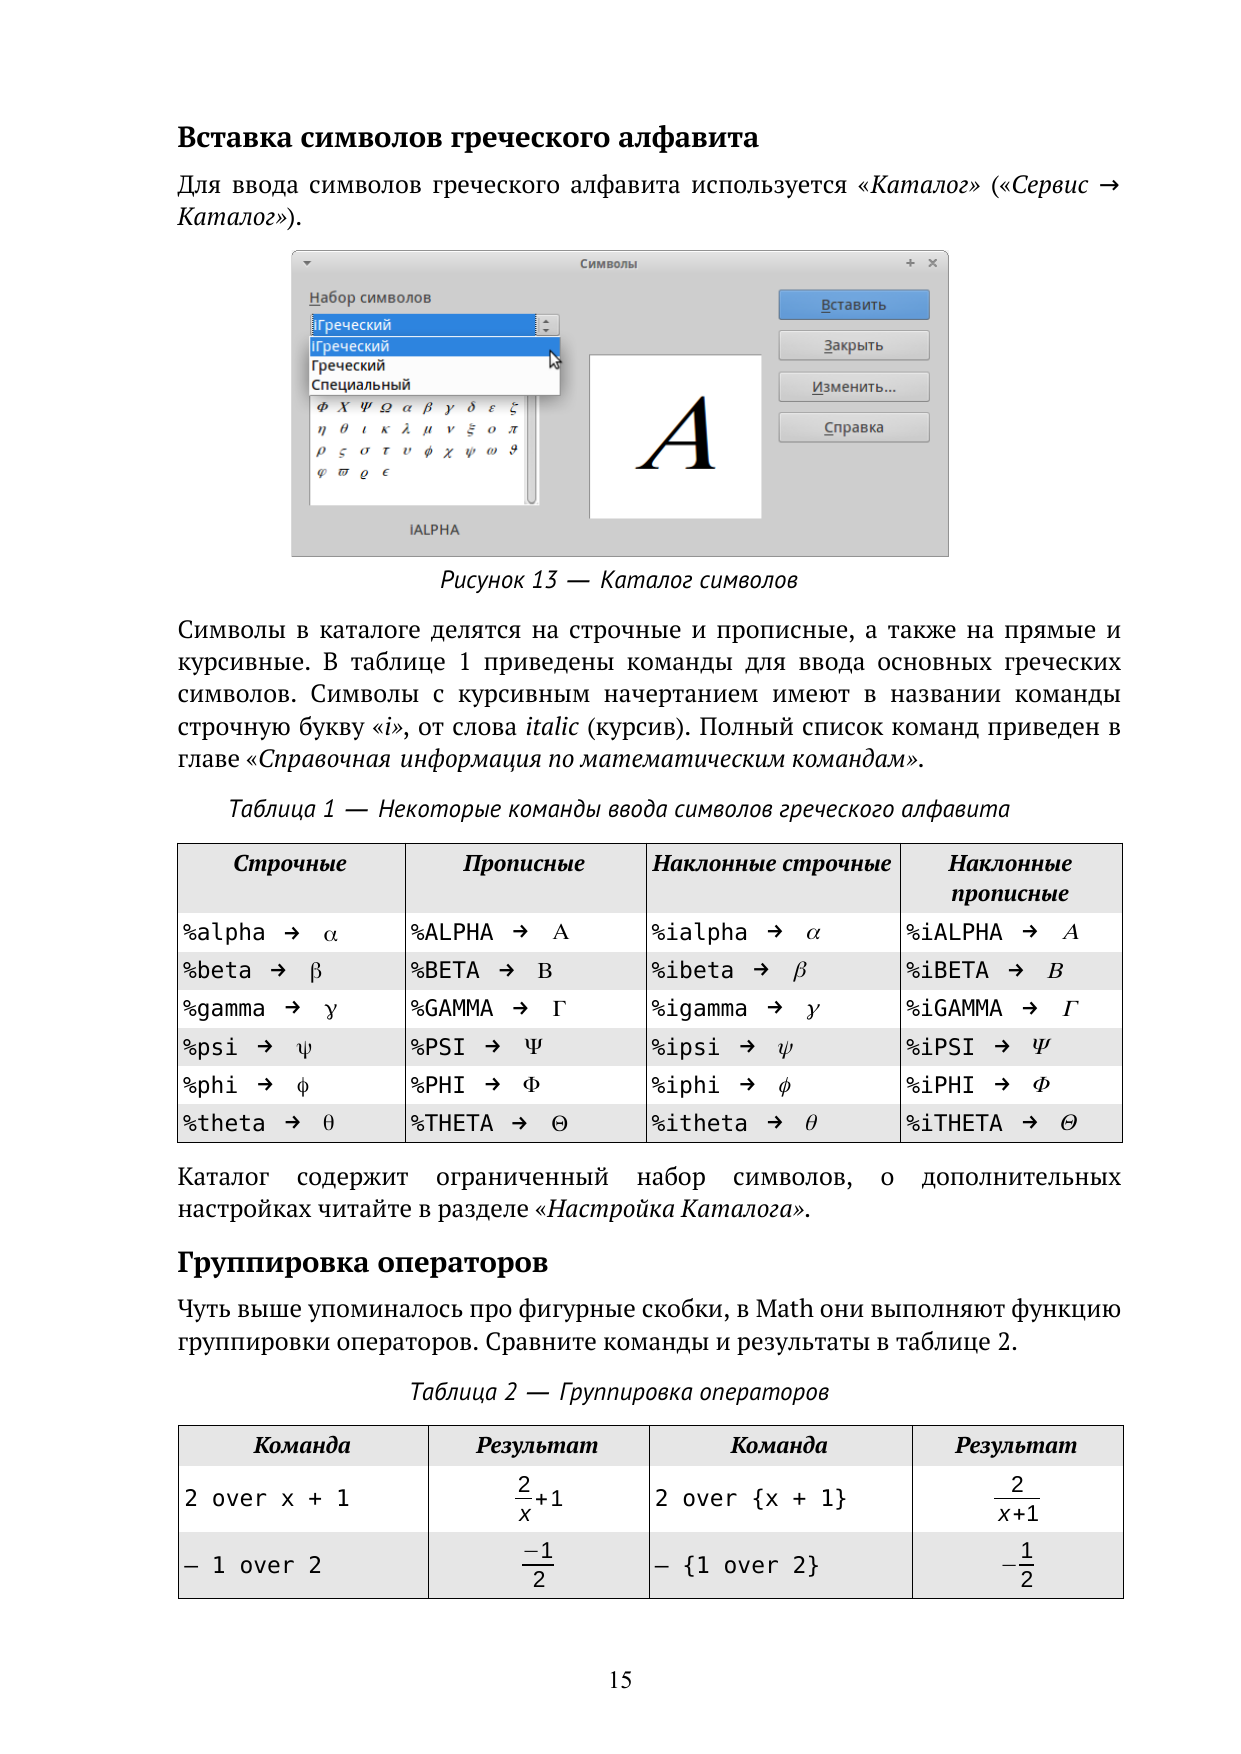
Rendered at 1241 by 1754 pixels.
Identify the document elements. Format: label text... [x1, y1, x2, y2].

table_header Наклонные прописные [901, 844, 1122, 913]
table_cell %psi [178, 1028, 405, 1066]
picture [291, 250, 949, 557]
text Для ввода символов греческого алфавита используется «Каталог» («Сервис → Каталог»). [177, 168, 1122, 232]
table_cell 2 over {x + 1} [650, 1466, 912, 1532]
table_header Результат [913, 1426, 1123, 1466]
text Рисунок 13 ― Каталог символов [199, 250, 1041, 595]
table_cell [913, 1466, 1123, 1532]
table_cell %ALPHA [406, 914, 646, 952]
table_header Прописные [406, 844, 646, 913]
table_cell %iTHETA [901, 1104, 1122, 1142]
text Таблица 2 ― Группировка операторов [118, 1374, 1122, 1407]
table_header Команда [179, 1426, 428, 1466]
table_cell %GAMMA [406, 990, 646, 1028]
table_cell %BETA [406, 952, 646, 990]
table_cell 2 over x + 1 [179, 1466, 428, 1532]
table_cell – {1 over 2} [650, 1532, 912, 1598]
table_cell – 1 over 2 [179, 1532, 428, 1598]
table_cell %iBETA [901, 952, 1122, 990]
table_cell [429, 1466, 649, 1532]
table_cell %itheta [647, 1104, 900, 1142]
table_cell %beta [178, 952, 405, 990]
table_cell %ialpha [647, 914, 900, 952]
table_cell %iALPHA [901, 914, 1122, 952]
table_header Результат [429, 1426, 649, 1466]
text Таблица 1 ― Некоторые команды ввода символов греческого алфавита [118, 792, 1122, 825]
table_cell %PSI [406, 1028, 646, 1066]
table_cell [429, 1532, 649, 1598]
table_cell %ibeta [647, 952, 900, 990]
table_cell %gamma [178, 990, 405, 1028]
subtitle Группировка операторов [177, 1243, 1122, 1280]
table_cell %THETA [406, 1104, 646, 1142]
table_cell %iphi [647, 1066, 900, 1104]
table_cell %iPHI [901, 1066, 1122, 1104]
table_header Строчные [178, 844, 405, 913]
table_header Команда [650, 1426, 912, 1466]
text Каталог содержит ограниченный набор символов, о дополнительных настройках читайте в разделе «Настройка Каталога». [177, 1160, 1122, 1225]
table_cell %PHI [406, 1066, 646, 1104]
table_cell %ipsi [647, 1028, 900, 1066]
table_cell %igamma [647, 990, 900, 1028]
table_cell %iGAMMA [901, 990, 1122, 1028]
table_cell [913, 1532, 1123, 1598]
table_cell %alpha [178, 914, 405, 952]
text Чуть выше упоминалось про фигурные скобки, в Math они выполняют функцию группировки операторов. Сравните команды и результаты в таблице 2. [177, 1292, 1122, 1357]
table_cell %iPSI [901, 1028, 1122, 1066]
table_header Наклонные строчные [647, 844, 900, 913]
subtitle Вставка символов греческого алфавита [177, 118, 1122, 156]
table_cell %theta [178, 1104, 405, 1142]
text Символы в каталоге делятся на строчные и прописные, а также на прямые и курсивные. В таблице 1 приведены команды для ввода основных греческих символов. Символы с курсивным начертанием имеют в названии команды строчную букву «i», от слова italic (курсив). Полный список команд приведен в главе «Справочная информация по математическим командам». [177, 250, 1122, 775]
table_cell %phi [178, 1066, 405, 1104]
